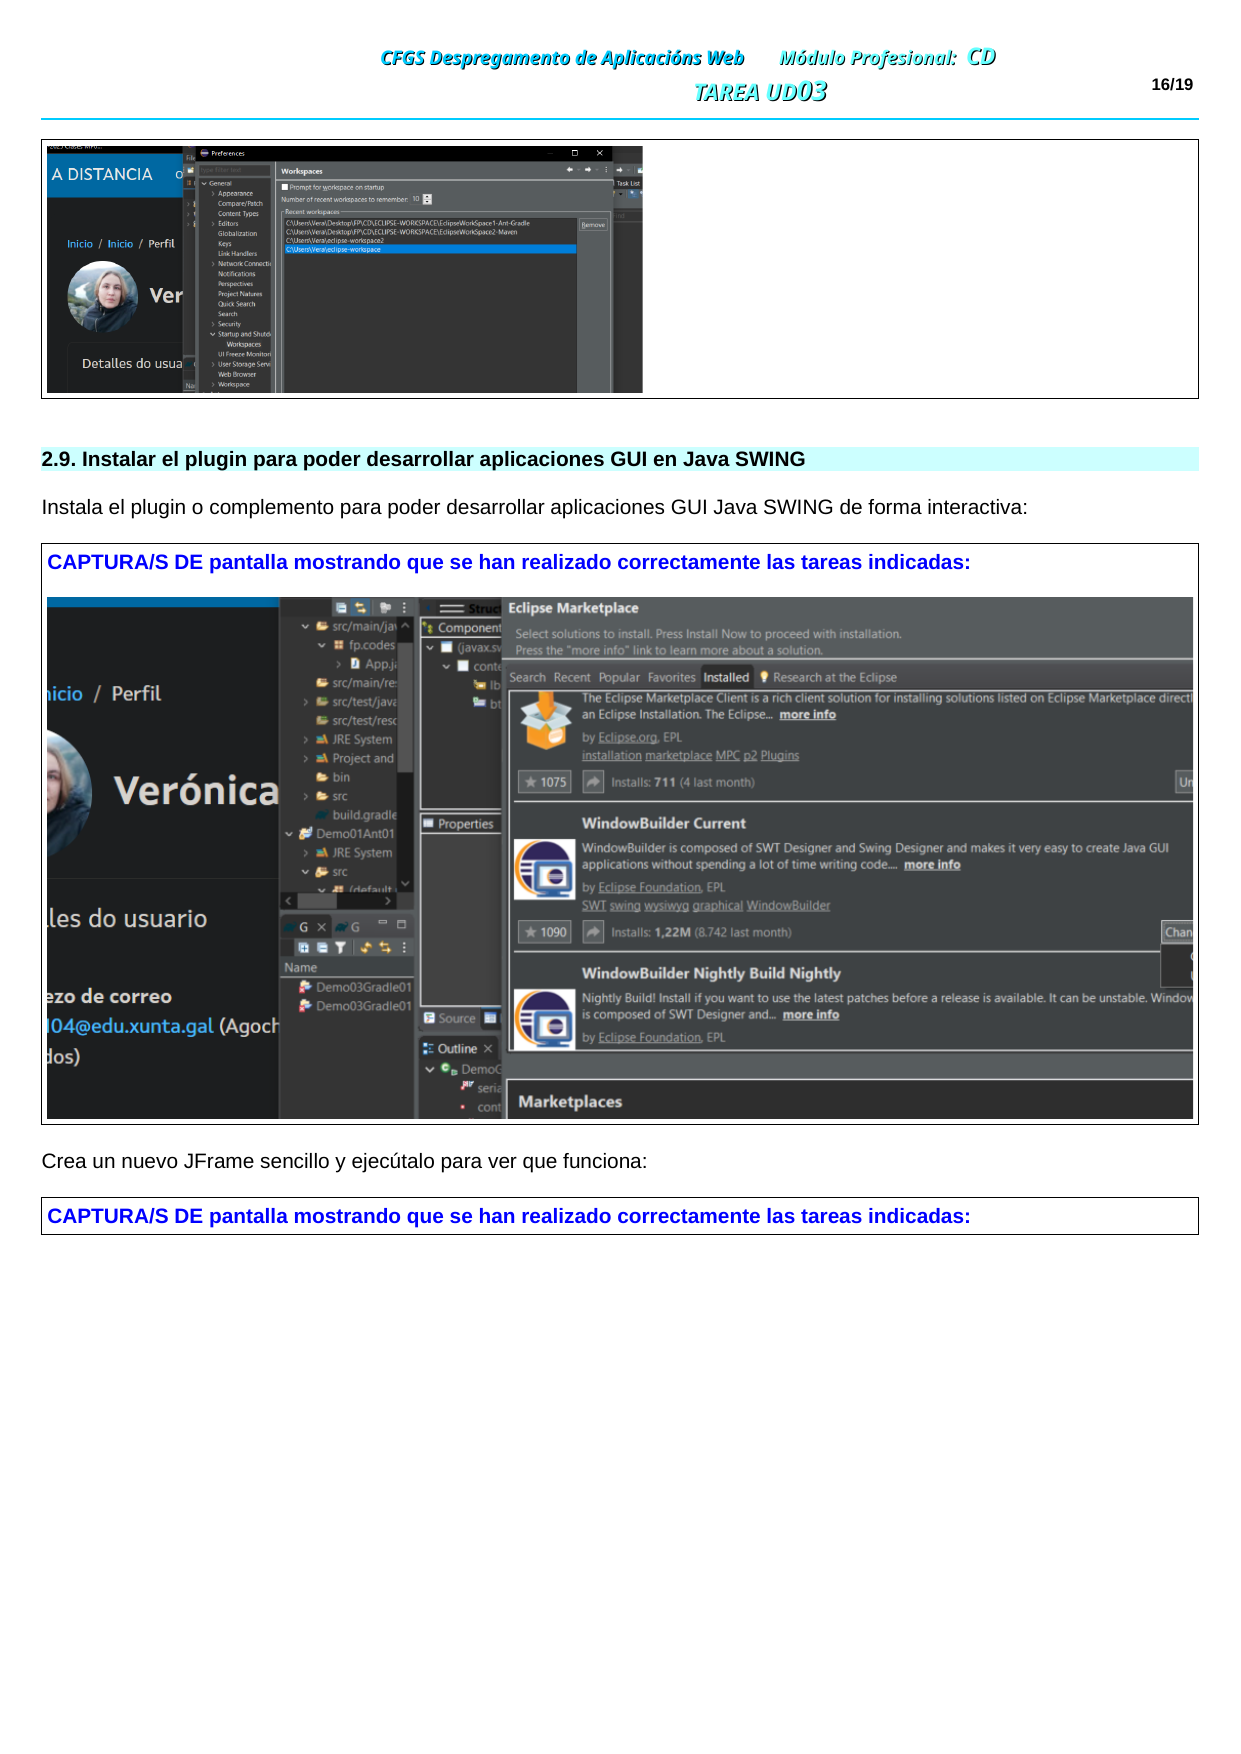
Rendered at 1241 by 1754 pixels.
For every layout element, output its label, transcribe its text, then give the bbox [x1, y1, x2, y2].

text 2.9. Instalar el plugin para poder desarrollar aplicaciones GUI en Java SWING [41, 447, 1199, 471]
table_header CAPTURA/S DE pantalla mostrando que se han realizado correctamente las tareas indicadas: [42, 544, 1198, 1124]
picture [47, 146, 643, 393]
text Instala el plugin o complemento para poder desarrollar aplicaciones GUI Java SWING de forma interactiva: [41, 495, 1199, 519]
text Crea un nuevo JFrame sencillo y ejecútalo para ver que funciona: [41, 1149, 1199, 1173]
table_header [42, 140, 1198, 398]
table_header CAPTURA/S DE pantalla mostrando que se han realizado correctamente las tareas indicadas: [42, 1198, 1198, 1234]
picture [47, 597, 1194, 1119]
